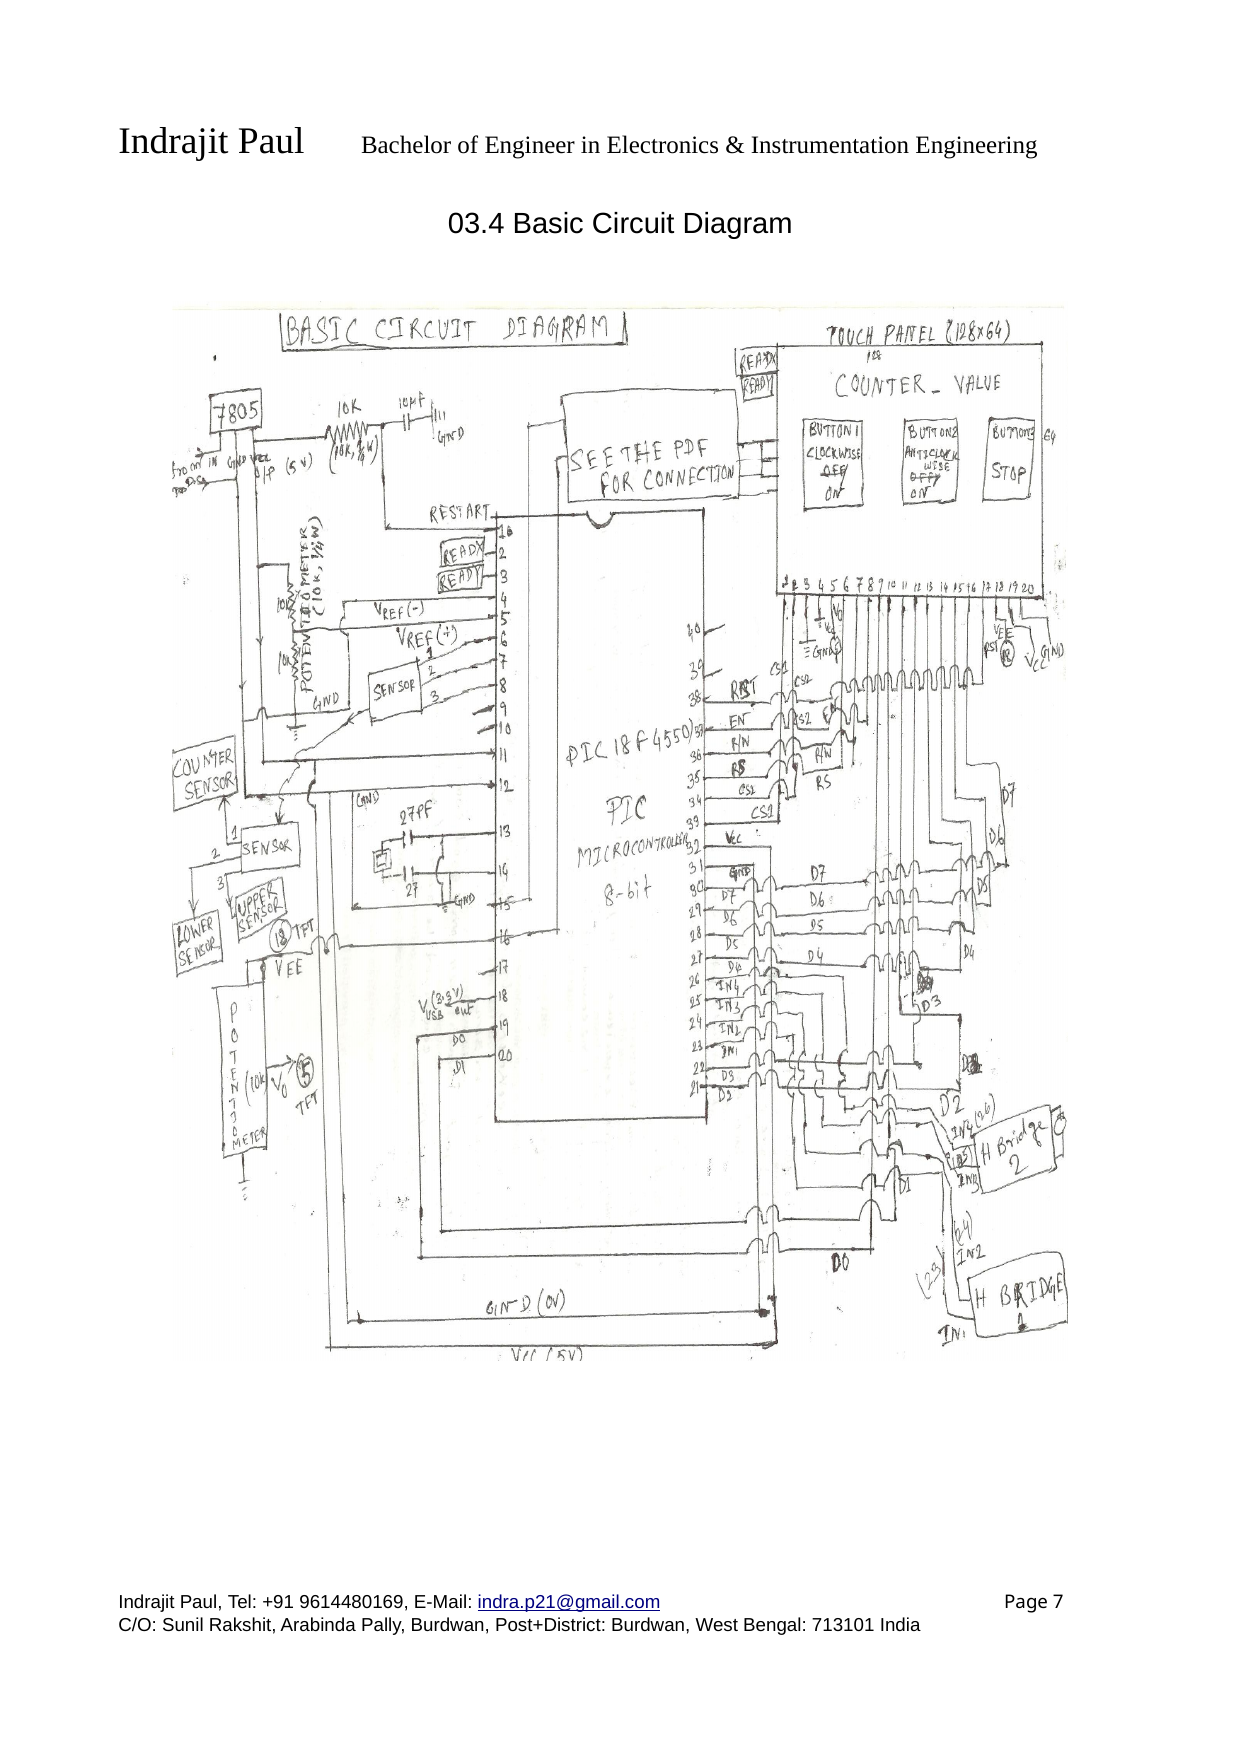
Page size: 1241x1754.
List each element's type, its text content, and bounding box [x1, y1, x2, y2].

subtitle 03.4 Basic Circuit Diagram [118, 206, 1122, 239]
picture [172, 301, 1068, 1361]
